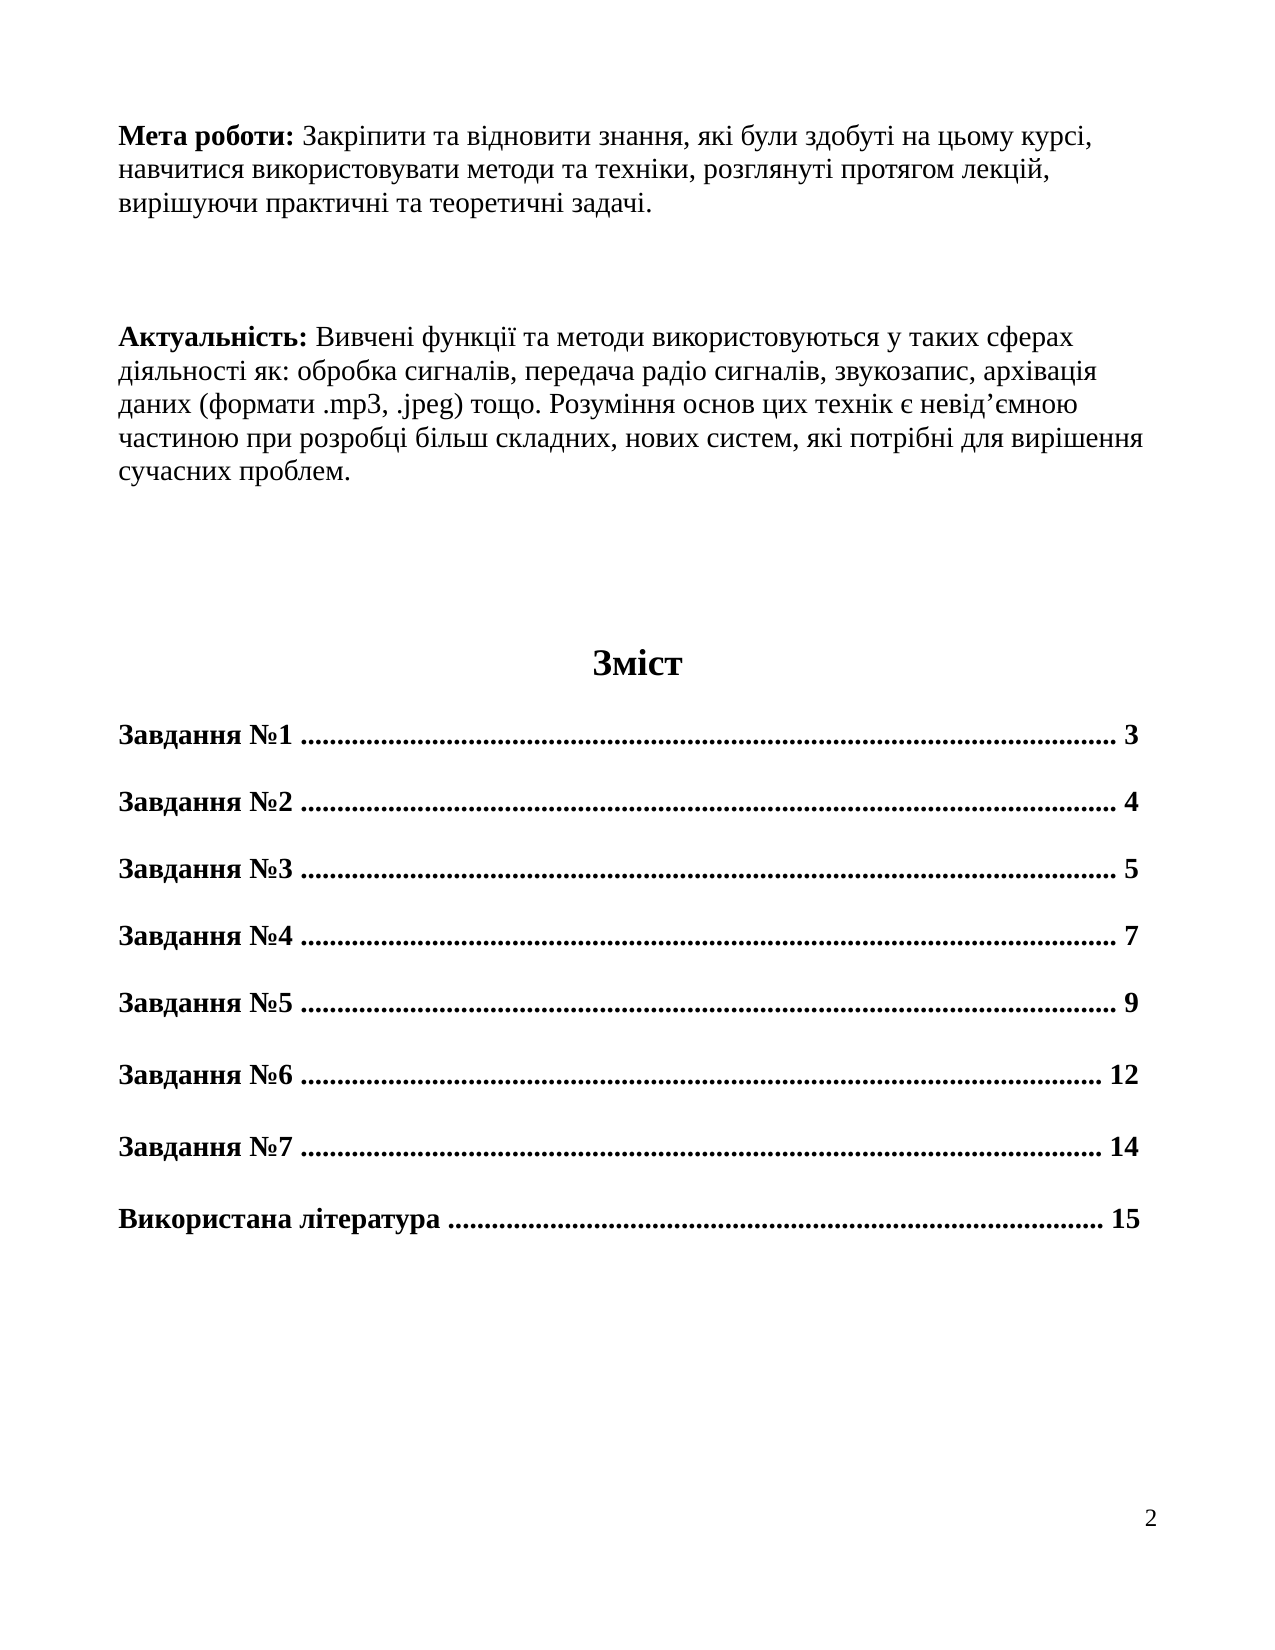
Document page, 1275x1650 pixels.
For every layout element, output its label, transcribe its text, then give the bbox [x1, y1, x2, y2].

text Завдання №5 ................................................................................................................ 9 [118, 985, 1157, 1019]
text Використана література .......................................................................................... 15 [118, 1201, 1157, 1234]
text Завдання №3 ................................................................................................................ 5 [118, 851, 1157, 885]
text Актуальність: Вивчені функції та методи використовуються у таких сферах діяльності як: обробка сигналів, передача радіо сигналів, звукозапис, архівація даних (формати .mp3, .jpeg) тощо. Розуміння основ цих технік є невід’ємною частиною при розробці більш складних, нових систем, які потрібні для вирішення сучасних проблем. [118, 319, 1157, 487]
text Завдання №7 .............................................................................................................. 14 [118, 1129, 1157, 1163]
text Завдання №2 ................................................................................................................ 4 [118, 784, 1157, 818]
text Завдання №1 ................................................................................................................ 3 [118, 717, 1157, 751]
text Завдання №4 ................................................................................................................ 7 [118, 918, 1157, 952]
text Завдання №6 .............................................................................................................. 12 [118, 1057, 1157, 1091]
text Зміст [118, 640, 1157, 683]
text Мета роботи: Закріпити та відновити знання, які були здобуті на цьому курсі, навчитися використовувати методи та техніки, розглянуті протягом лекцій, вирішуючи практичні та теоретичні задачі. [118, 118, 1157, 219]
